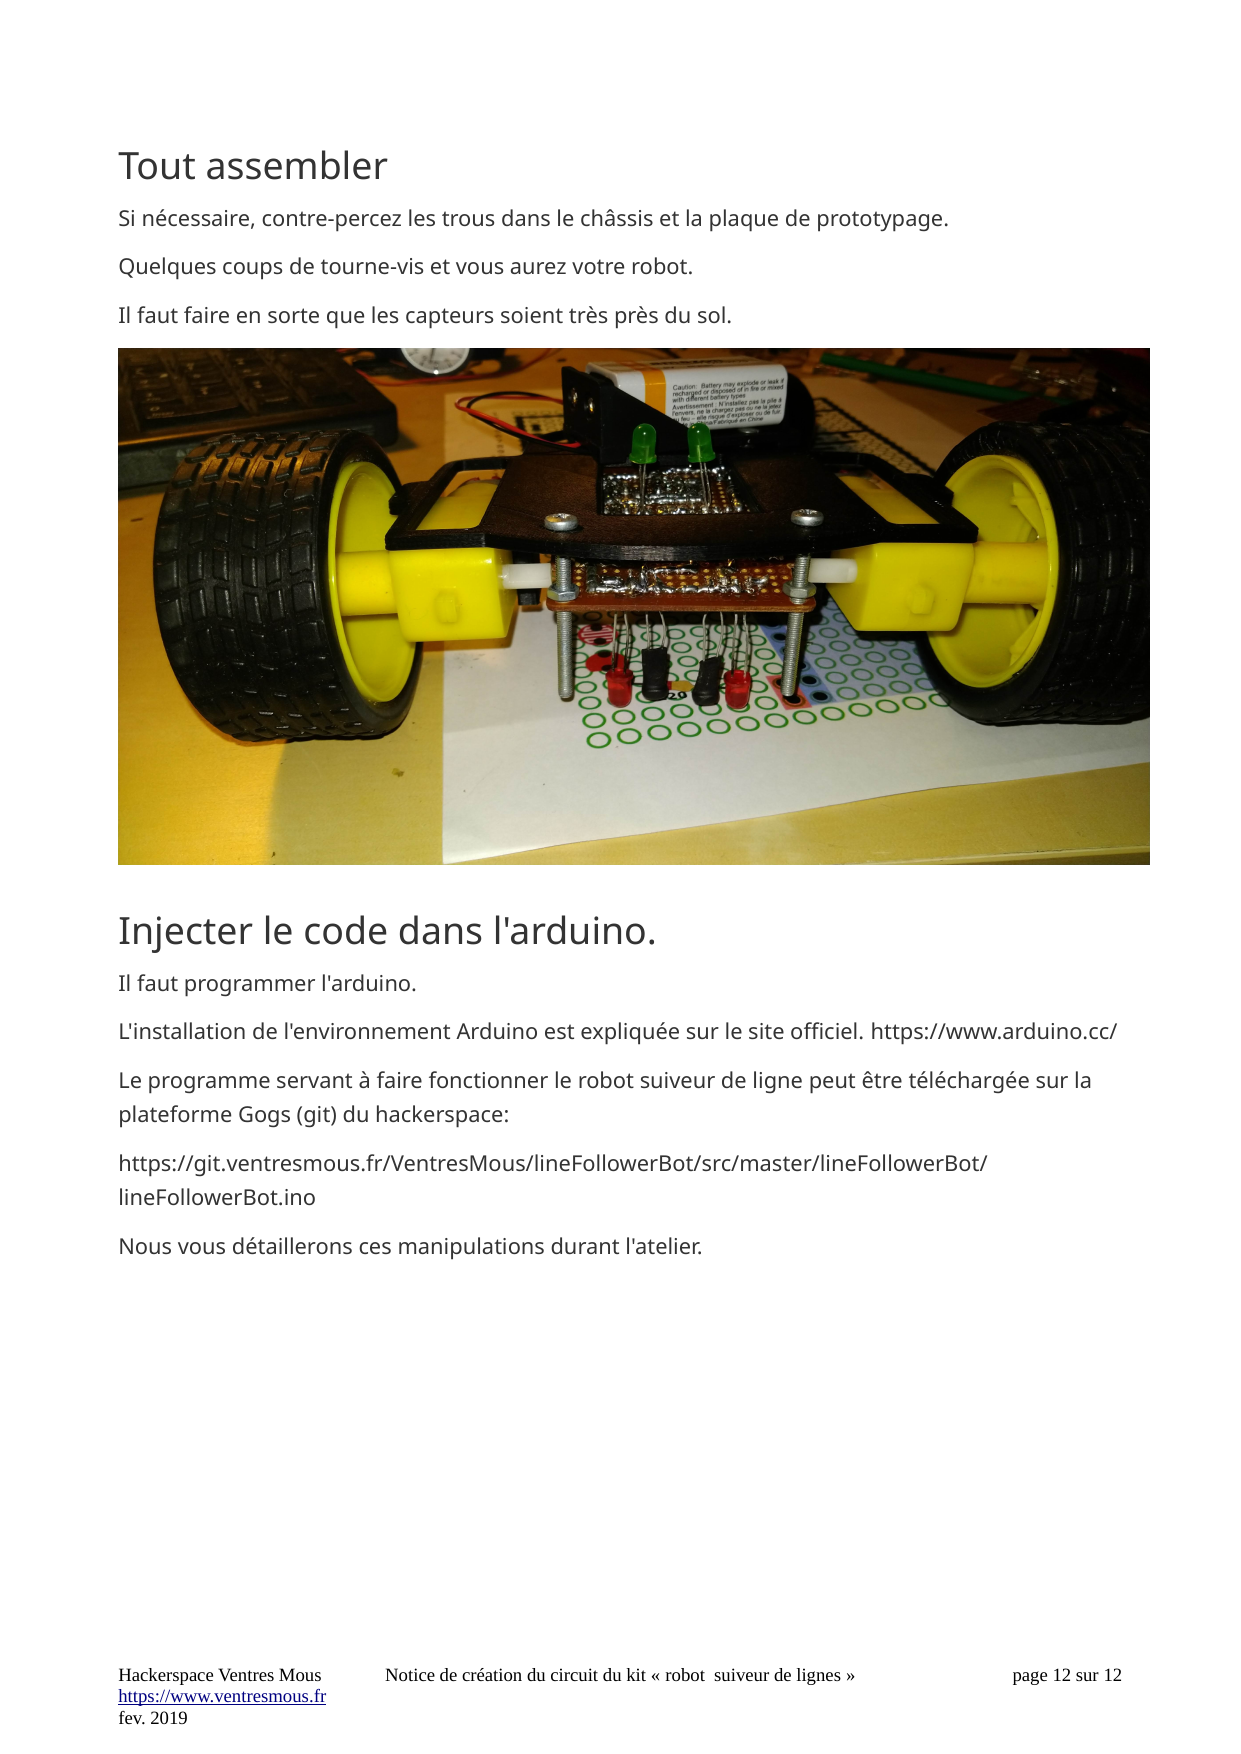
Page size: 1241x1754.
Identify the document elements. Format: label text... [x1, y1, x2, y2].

subtitle Injecter le code dans l'arduino. [118, 904, 1122, 955]
text https://git.ventresmous.fr/VentresMous/lineFollowerBot/src/master/lineFollowerBot/lineFollowerBot.ino [118, 1148, 1122, 1212]
text L'installation de l'environnement Arduino est expliquée sur le site officiel. https://www.arduino.cc/ [118, 1016, 1122, 1046]
text Il faut faire en sorte que les capteurs soient très près du sol. [118, 300, 1122, 330]
subtitle Tout assembler [118, 139, 1122, 190]
text Quelques coups de tourne-vis et vous aurez votre robot. [118, 251, 1122, 281]
text Il faut programmer l'arduino. [118, 967, 1122, 997]
picture [118, 348, 1150, 865]
text Nous vous détaillerons ces manipulations durant l'atelier. [118, 1231, 1122, 1261]
text Le programme servant à faire fonctionner le robot suiveur de ligne peut être téléchargée sur la plateforme Gogs (git) du hackerspace: [118, 1065, 1122, 1129]
text Si nécessaire, contre-percez les trous dans le châssis et la plaque de prototypage. [118, 202, 1122, 232]
